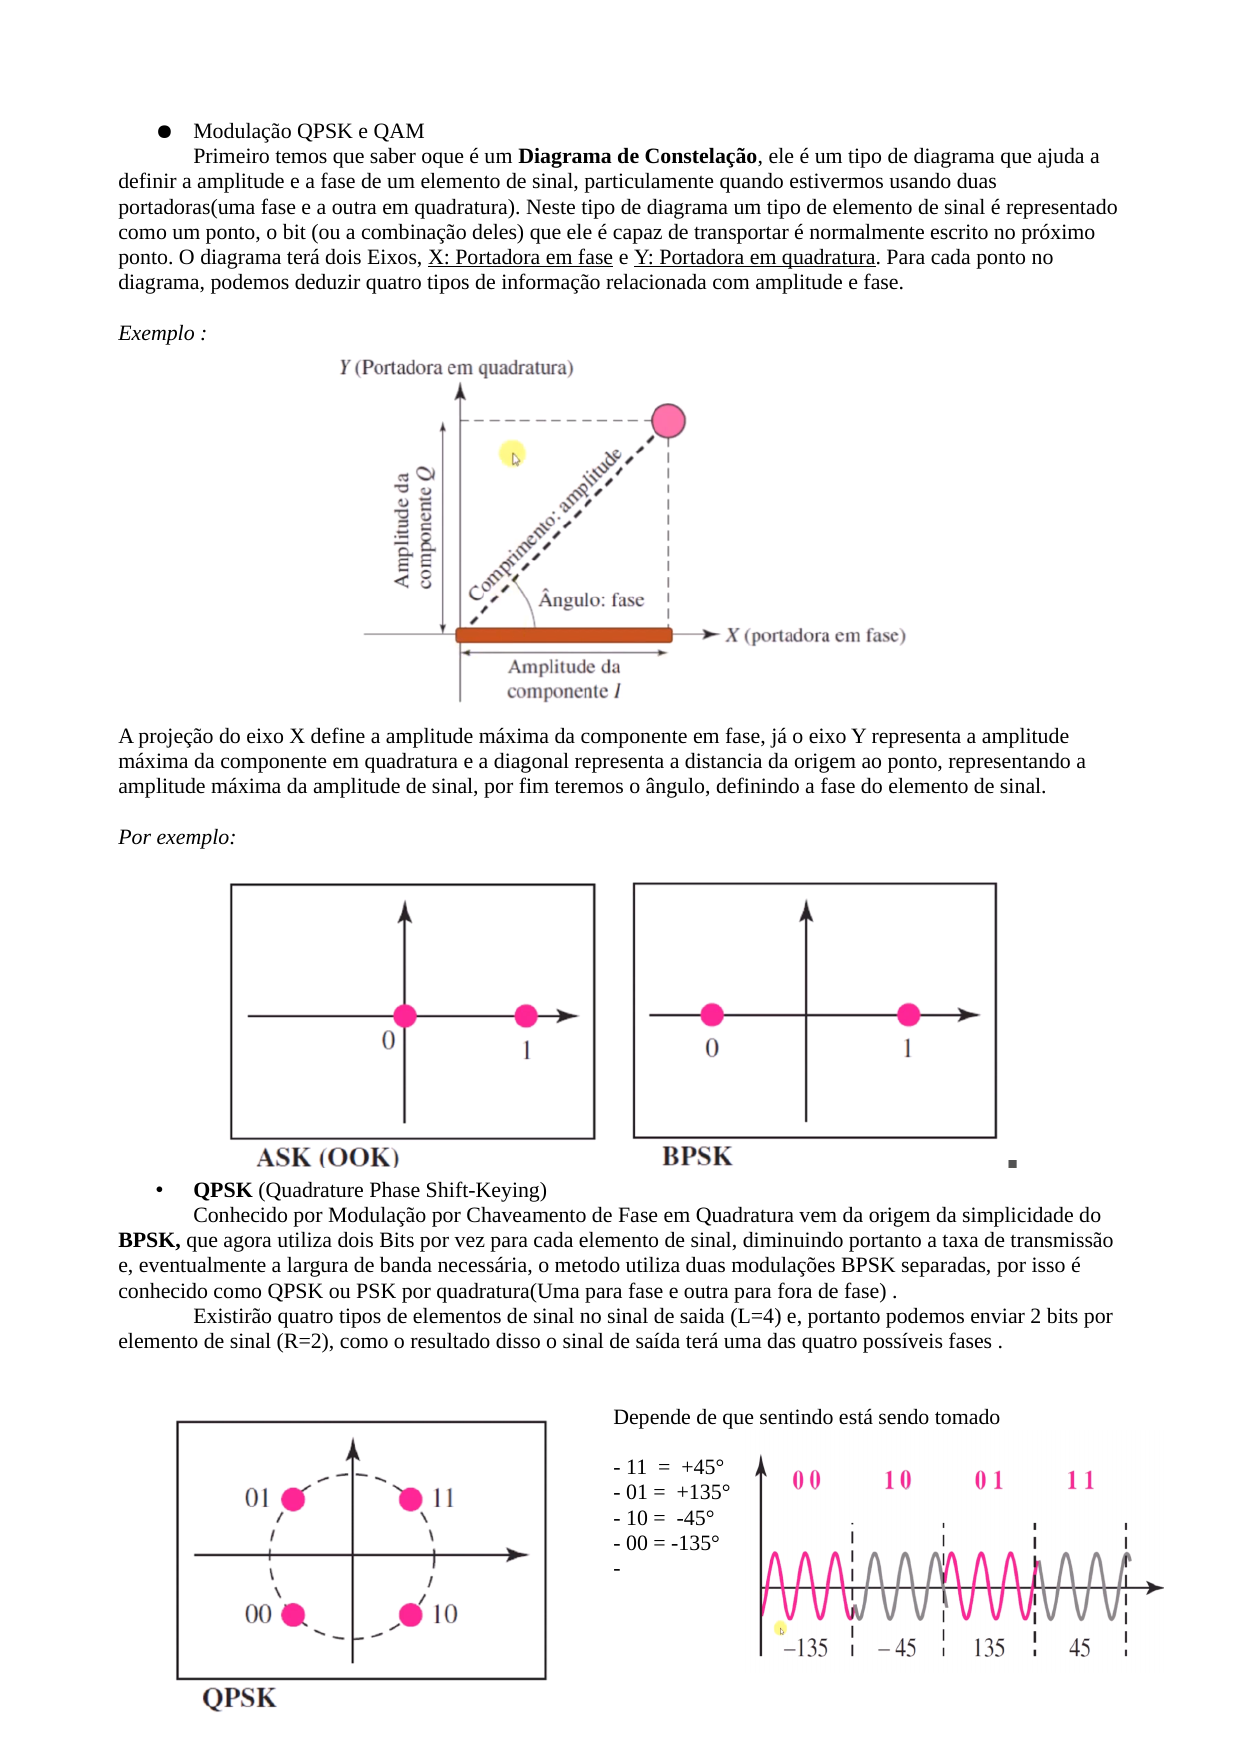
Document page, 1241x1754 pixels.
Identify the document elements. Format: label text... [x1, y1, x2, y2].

text - [118, 1555, 140, 1580]
picture [223, 874, 1017, 1168]
text Por exemplo: [118, 824, 1122, 849]
picture [140, 1399, 613, 1718]
text A projeção do eixo X define a amplitude máxima da componente em fase, já o eixo Y representa a amplitude máxima da componente em quadratura e a diagonal representa a distancia da origem ao ponto, representando a amplitude máxima da amplitude de sinal, por fim teremos o ângulo, definindo a fase do elemento de sinal. [118, 723, 1122, 799]
text Primeiro temos que saber oque é um Diagrama de Constelação, ele é um tipo de diagrama que ajuda a definir a amplitude e a fase de um elemento de sinal, particulamente quando estivermos usando duas portadoras(uma fase e a outra em quadratura). Neste tipo de diagrama um tipo de elemento de sinal é representado como um ponto, o bit (ou a combinação deles) que ele é capaz de transportar é normalmente escrito no próximo ponto. O diagrama terá dois Eixos, X: Portadora em fase e Y: Portadora em quadratura. Para cada ponto no diagrama, podemos deduzir quatro tipos de informação relacionada com amplitude e fase. [118, 143, 1122, 294]
text - [613, 1555, 741, 1580]
text - 10 = -45° [613, 1504, 741, 1530]
text [118, 1504, 140, 1530]
text Depende de que sentindo está sendo tomado [613, 1404, 1122, 1429]
list Modulação QPSK e QAM [156, 118, 1122, 143]
text Conhecido por Modulação por Chaveamento de Fase em Quadratura vem da origem da simplicidade do BPSK, que agora utiliza dois Bits por vez para cada elemento de sinal, diminuindo portanto a taxa de transmissão e, eventualmente a largura de banda necessária, o metodo utiliza duas modulações BPSK separadas, por isso é conhecido como QPSK ou PSK por quadratura(Uma para fase e outra para fora de fase) . [118, 1202, 1122, 1303]
text [118, 1479, 140, 1504]
text - 00 = -135° [613, 1530, 741, 1555]
text - 11 = +45° [613, 1454, 741, 1479]
text [118, 1454, 140, 1479]
picture [312, 343, 928, 706]
text Existirão quatro tipos de elementos de sinal no sinal de saida (L=4) e, portanto podemos enviar 2 bits por elemento de sinal (R=2), como o resultado disso o sinal de saída terá uma das quatro possíveis fases . [118, 1303, 1122, 1353]
text - 01 = +135° [613, 1479, 741, 1504]
text [118, 1530, 140, 1555]
text Exemplo : [118, 320, 1122, 345]
picture [741, 1430, 1164, 1673]
list QPSK (Quadrature Phase Shift-Keying) [156, 1177, 1122, 1202]
